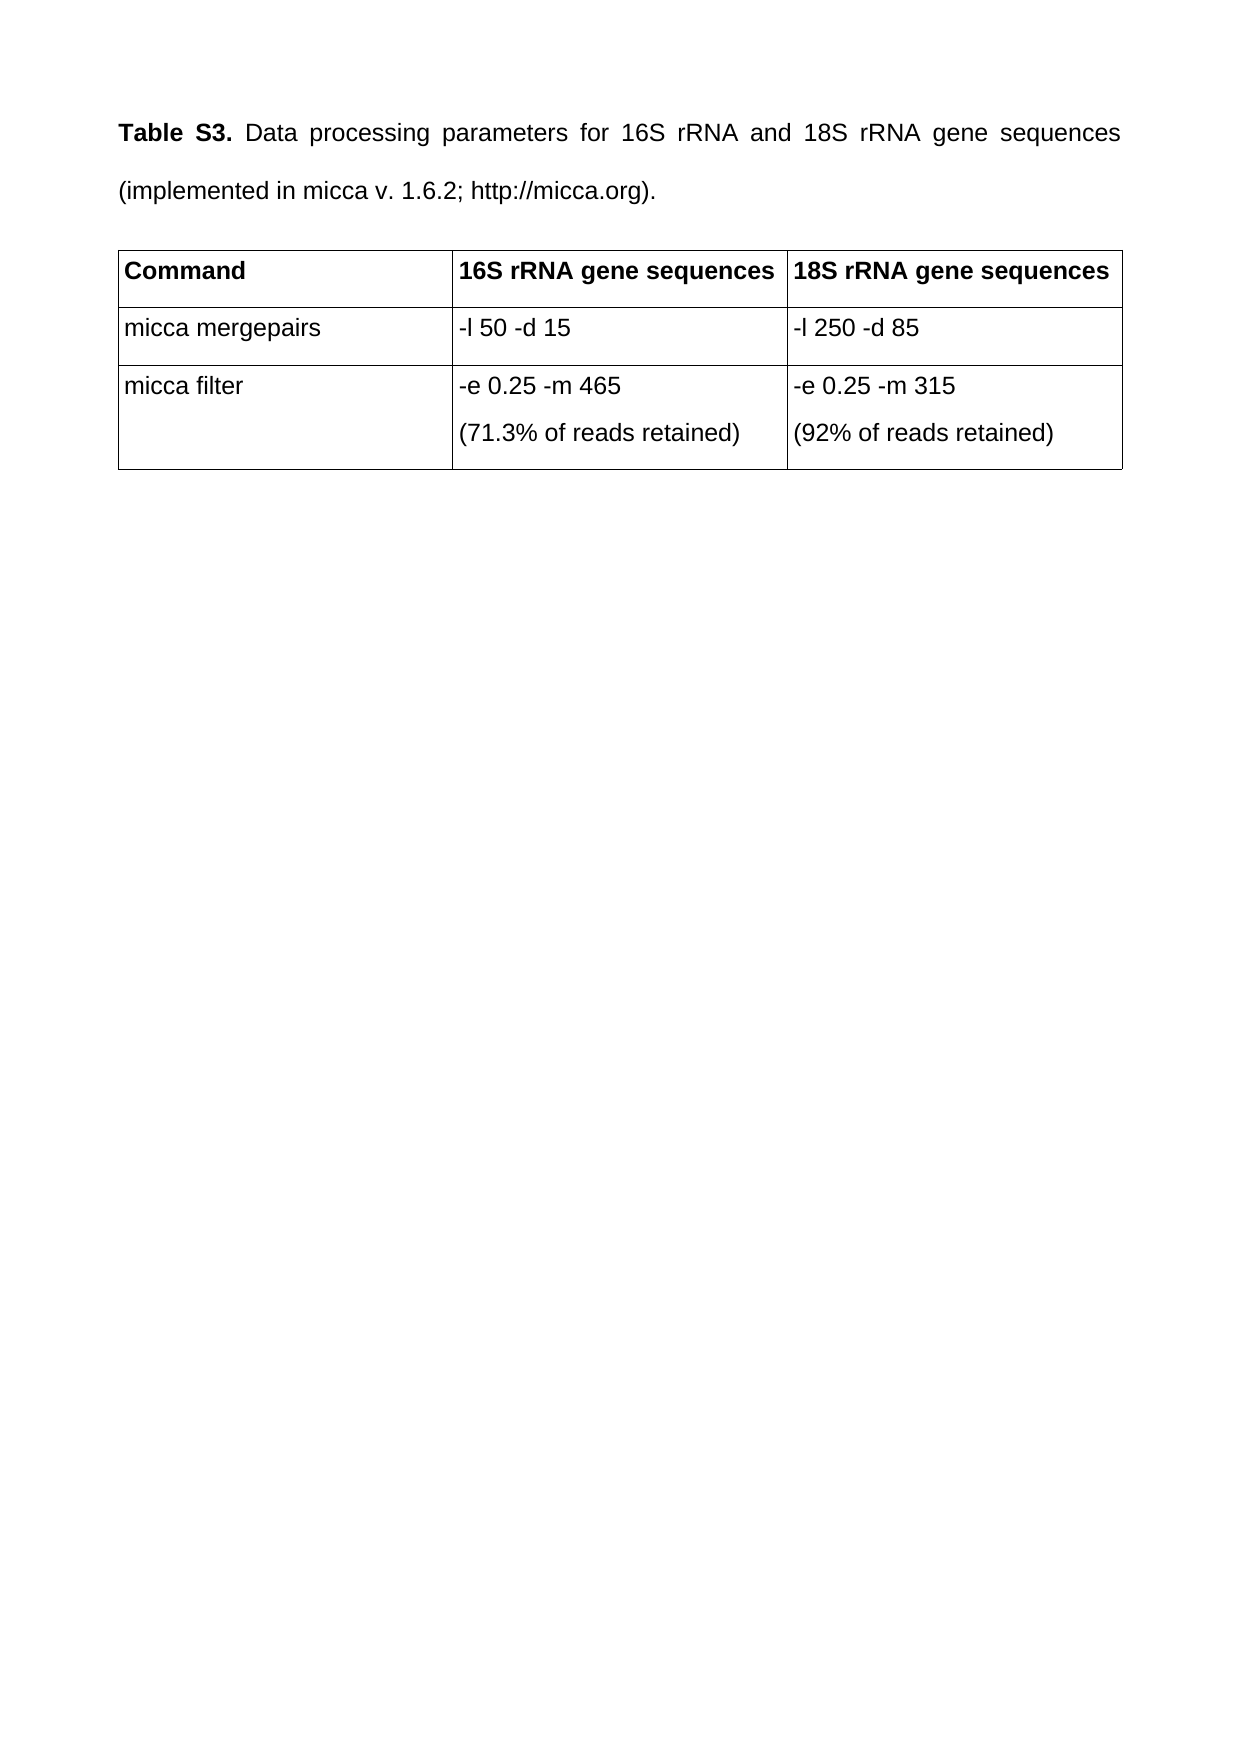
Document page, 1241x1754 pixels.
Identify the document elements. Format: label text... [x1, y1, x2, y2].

table_cell -e 0.25 -m 315 (92% of reads retained) [788, 366, 1122, 469]
table_header Command [119, 251, 452, 307]
table_cell micca mergepairs [119, 308, 452, 364]
table_cell -l 50 -d 15 [453, 308, 787, 364]
text Table S3. Data processing parameters for 16S rRNA and 18S rRNA gene sequences (implemented in micca v. 1.6.2; http://micca.org). [118, 118, 1122, 204]
table_cell -e 0.25 -m 465 (71.3% of reads retained) [453, 366, 787, 469]
table_header 18S rRNA gene sequences [788, 251, 1122, 307]
table_cell micca filter [119, 366, 452, 469]
table_header 16S rRNA gene sequences [453, 251, 787, 307]
table_cell -l 250 -d 85 [788, 308, 1122, 364]
